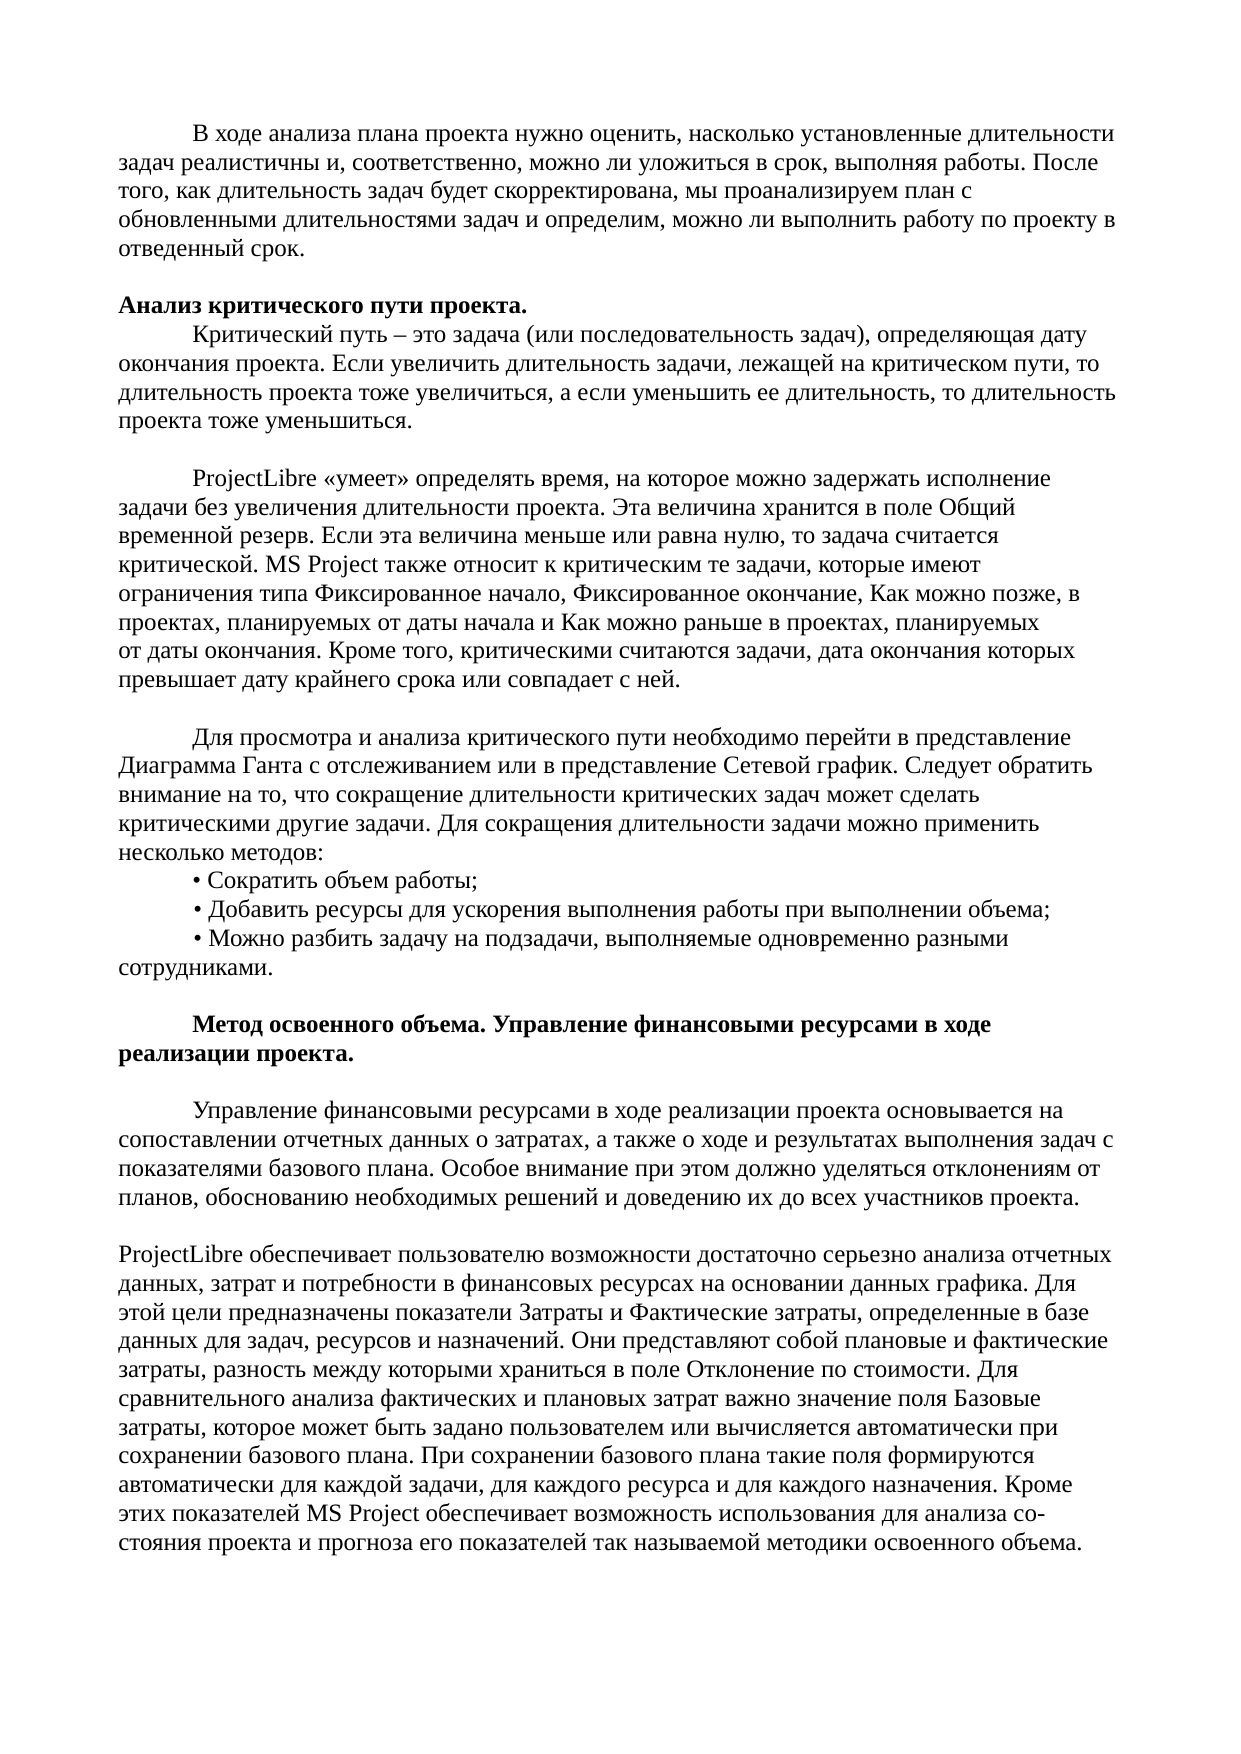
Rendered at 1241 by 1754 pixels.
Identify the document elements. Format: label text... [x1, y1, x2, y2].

text от даты окончания. Кроме того, критическими считаются задачи, дата окончания которых превышает дату крайнего срока или совпадает с ней. [118, 636, 1122, 693]
text В ходе анализа плана проекта нужно оценить, насколько установленные длительности задач реалистичны и, соответственно, можно ли уложиться в срок, выполняя работы. После того, как длительность задач будет скорректирована, мы проанализируем план с обновленными длительностями задач и определим, можно ли выполнить работу по проекту в отведенный срок. [118, 118, 1122, 262]
text Метод освоенного объема. Управление финансовыми ресурсами в ходе реализации проекта. [118, 1009, 1122, 1067]
text • Добавить ресурсы для ускорения выполнения работы при выполнении объема; [118, 894, 1122, 923]
text Для просмотра и анализа критического пути необходимо перейти в представление Диаграмма Ганта с отслеживанием или в представление Сетевой график. Следует обратить внимание на то, что сокращение длительности критических задач может сделать критическими другие задачи. Для сокращения длительности задачи можно применить несколько методов: [118, 722, 1122, 866]
text ProjectLibre обеспечивает пользователю возможности достаточно серьезно анализа отчетных данных, затрат и потребности в финансовых ресурсах на основании данных графика. Для этой цели предназначены показатели Затраты и Фактические затраты, определенные в базе данных для задач, ресурсов и назначений. Они представляют собой плановые и фактические [118, 1239, 1122, 1354]
text ProjectLibre «умеет» определять время, на которое можно задержать исполнение задачи без увеличения длительности проекта. Эта величина хранится в поле Общий временной резерв. Если эта величина меньше или равна нулю, то задача считается критической. MS Project также относит к критическим те задачи, которые имеют ограничения типа Фиксированное начало, Фиксированное окончание, Как можно позже, в проектах, планируемых от даты начала и Как можно раньше в проектах, планируемых [118, 463, 1122, 636]
text • Можно разбить задачу на подзадачи, выполняемые одновременно разными сотрудниками. [118, 923, 1122, 981]
text затраты, разность между которыми храниться в поле Отклонение по стоимости. Для сравнительного анализа фактических и плановых затрат важно значение поля Базовые затраты, которое может быть задано пользователем или вычисляется автоматически при сохранении базового плана. При сохранении базового плана такие поля формируются автоматически для каждой задачи, для каждого ресурса и для каждого назначения. Кроме этих показателей MS Project обеспечивает возможность использования для анализа со- [118, 1354, 1122, 1527]
text Анализ критического пути проекта. [118, 291, 1122, 319]
text Управление финансовыми ресурсами в ходе реализации проекта основывается на сопоставлении отчетных данных о затратах, а также о ходе и результатах выполнения задач с показателями базового плана. Особое внимание при этом должно уделяться отклонениям от планов, обоснованию необходимых решений и доведению их до всех участников проекта. [118, 1096, 1122, 1211]
text • Сократить объем работы; [118, 866, 1122, 894]
text стояния проекта и прогноза его показателей так называемой методики освоенного объема. [118, 1527, 1122, 1556]
text Критический путь – это задача (или последовательность задач), определяющая дату окончания проекта. Если увеличить длительность задачи, лежащей на критическом пути, то длительность проекта тоже увеличиться, а если уменьшить ее длительность, то длительность проекта тоже уменьшиться. [118, 319, 1122, 434]
